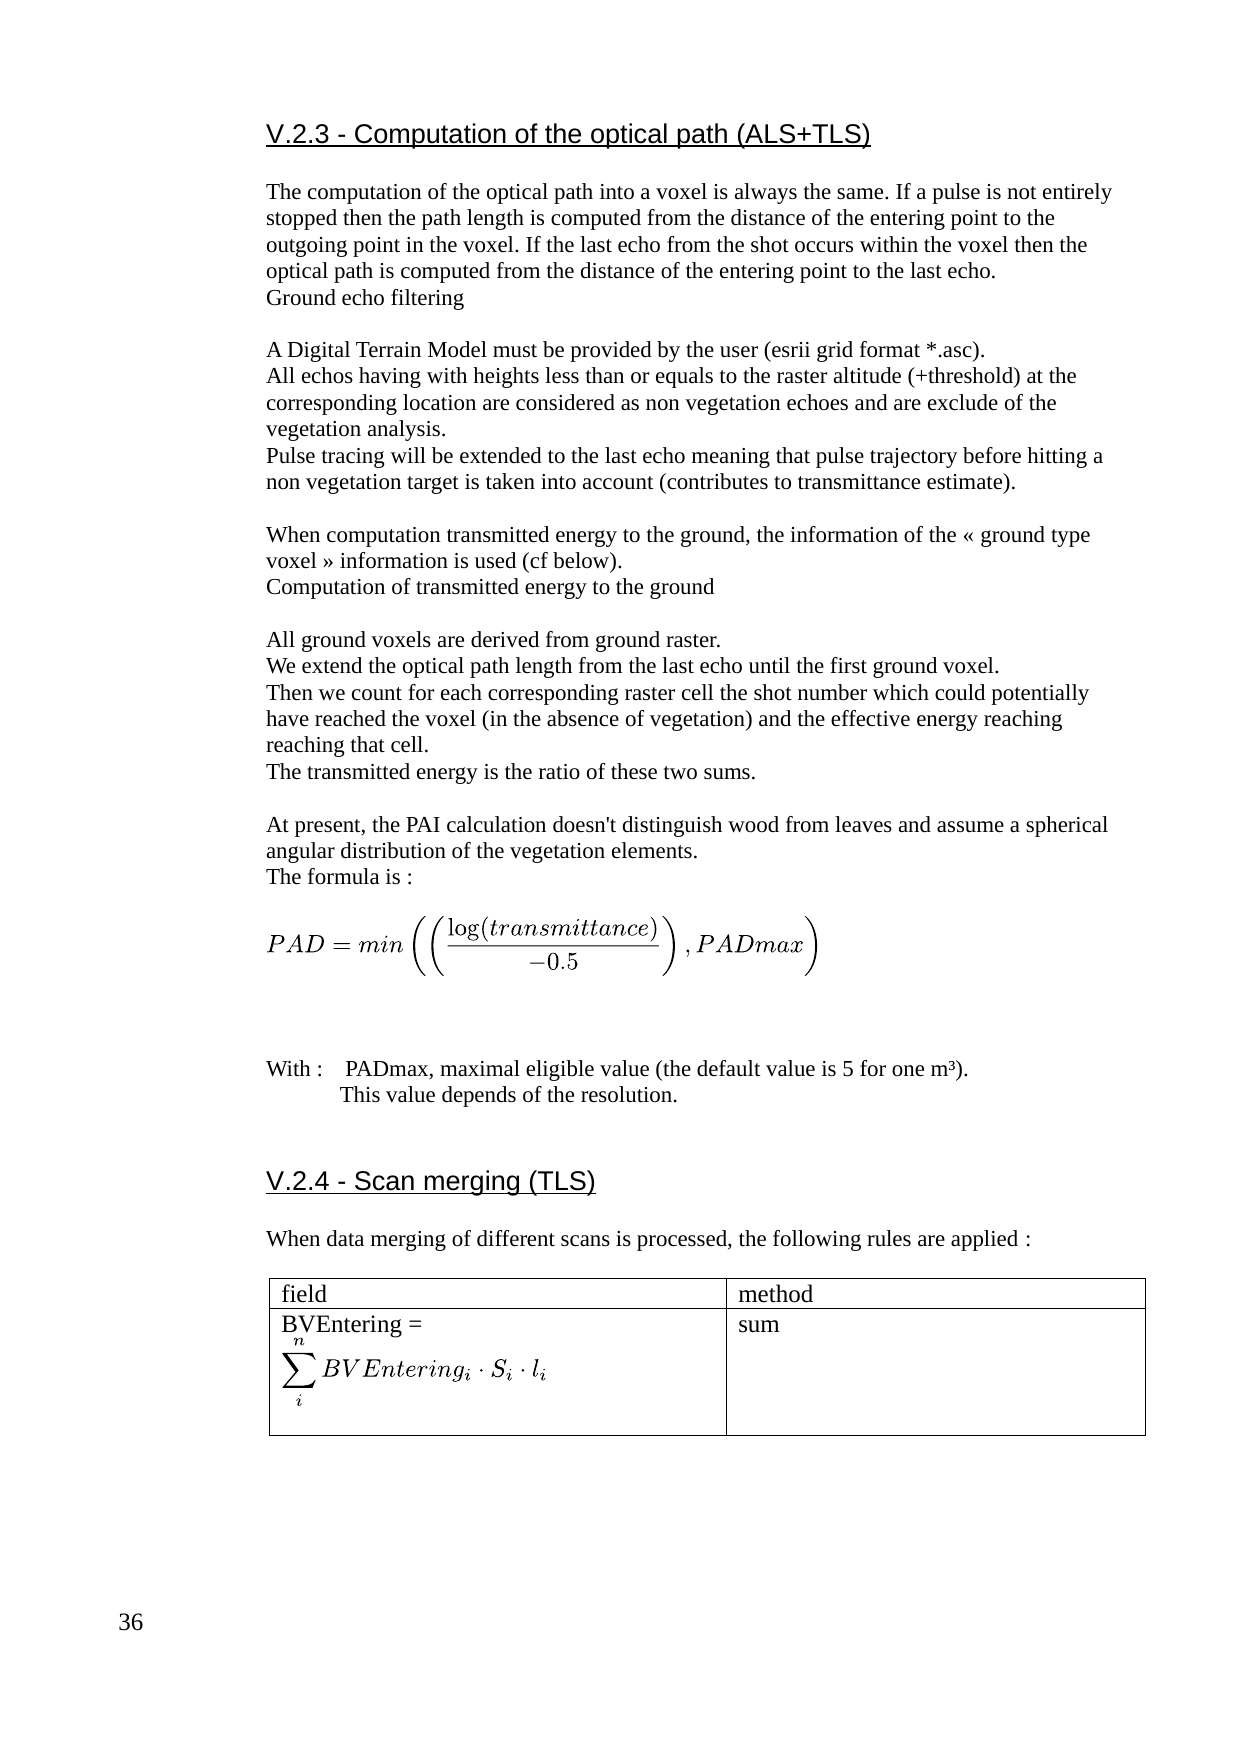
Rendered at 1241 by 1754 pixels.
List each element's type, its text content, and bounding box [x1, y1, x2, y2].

text With : PADmax, maximal eligible value (the default value is 5 for one m³). [266, 1055, 1122, 1081]
text A Digital Terrain Model must be provided by the user (esrii grid format *.asc). [266, 336, 1122, 363]
text This value depends of the resolution. [266, 1081, 1122, 1108]
text All echos having with heights less than or equals to the raster altitude (+threshold) at the corresponding location are considered as non vegetation echoes and are exclude of the vegetation analysis. [266, 363, 1122, 442]
text When computation transmitted energy to the ground, the information of the « ground type voxel » information is used (cf below). [266, 521, 1122, 573]
table_header method [727, 1279, 1145, 1308]
text Pulse tracing will be extended to the last echo meaning that pulse trajectory before hitting a non vegetation target is taken into account (contributes to transmittance estimate). [266, 442, 1122, 494]
text The computation of the optical path into a voxel is always the same. If a pulse is not entirely stopped then the path length is computed from the distance of the entering point to the outgoing point in the voxel. If the last echo from the shot occurs within the voxel then the optical path is computed from the distance of the entering point to the last echo. [266, 178, 1122, 283]
subtitle V.2.3 - Computation of the optical path (ALS+TLS) [266, 118, 1122, 149]
table_cell sum [727, 1309, 1145, 1435]
text When data merging of different scans is processed, the following rules are applied : [266, 1225, 1122, 1252]
text Then we count for each corresponding raster cell the shot number which could potentially have reached the voxel (in the absence of vegetation) and the effective energy reaching reaching that cell. [266, 679, 1122, 758]
text All ground voxels are derived from ground raster. [266, 626, 1122, 652]
text Computation of transmitted energy to the ground [266, 573, 1122, 600]
text The transmitted energy is the ratio of these two sums. [266, 758, 1122, 784]
text At present, the PAI calculation doesn't distinguish wood from leaves and assume a spherical angular distribution of the vegetation elements. [266, 811, 1122, 863]
subtitle V.2.4 - Scan merging (TLS) [266, 1165, 1122, 1197]
text The formula is : [266, 863, 1122, 890]
text Ground echo filtering [266, 283, 1122, 310]
table_cell BVEntering = [270, 1309, 726, 1435]
table_header field [270, 1279, 726, 1308]
text We extend the optical path length from the last echo until the first ground voxel. [266, 652, 1122, 679]
